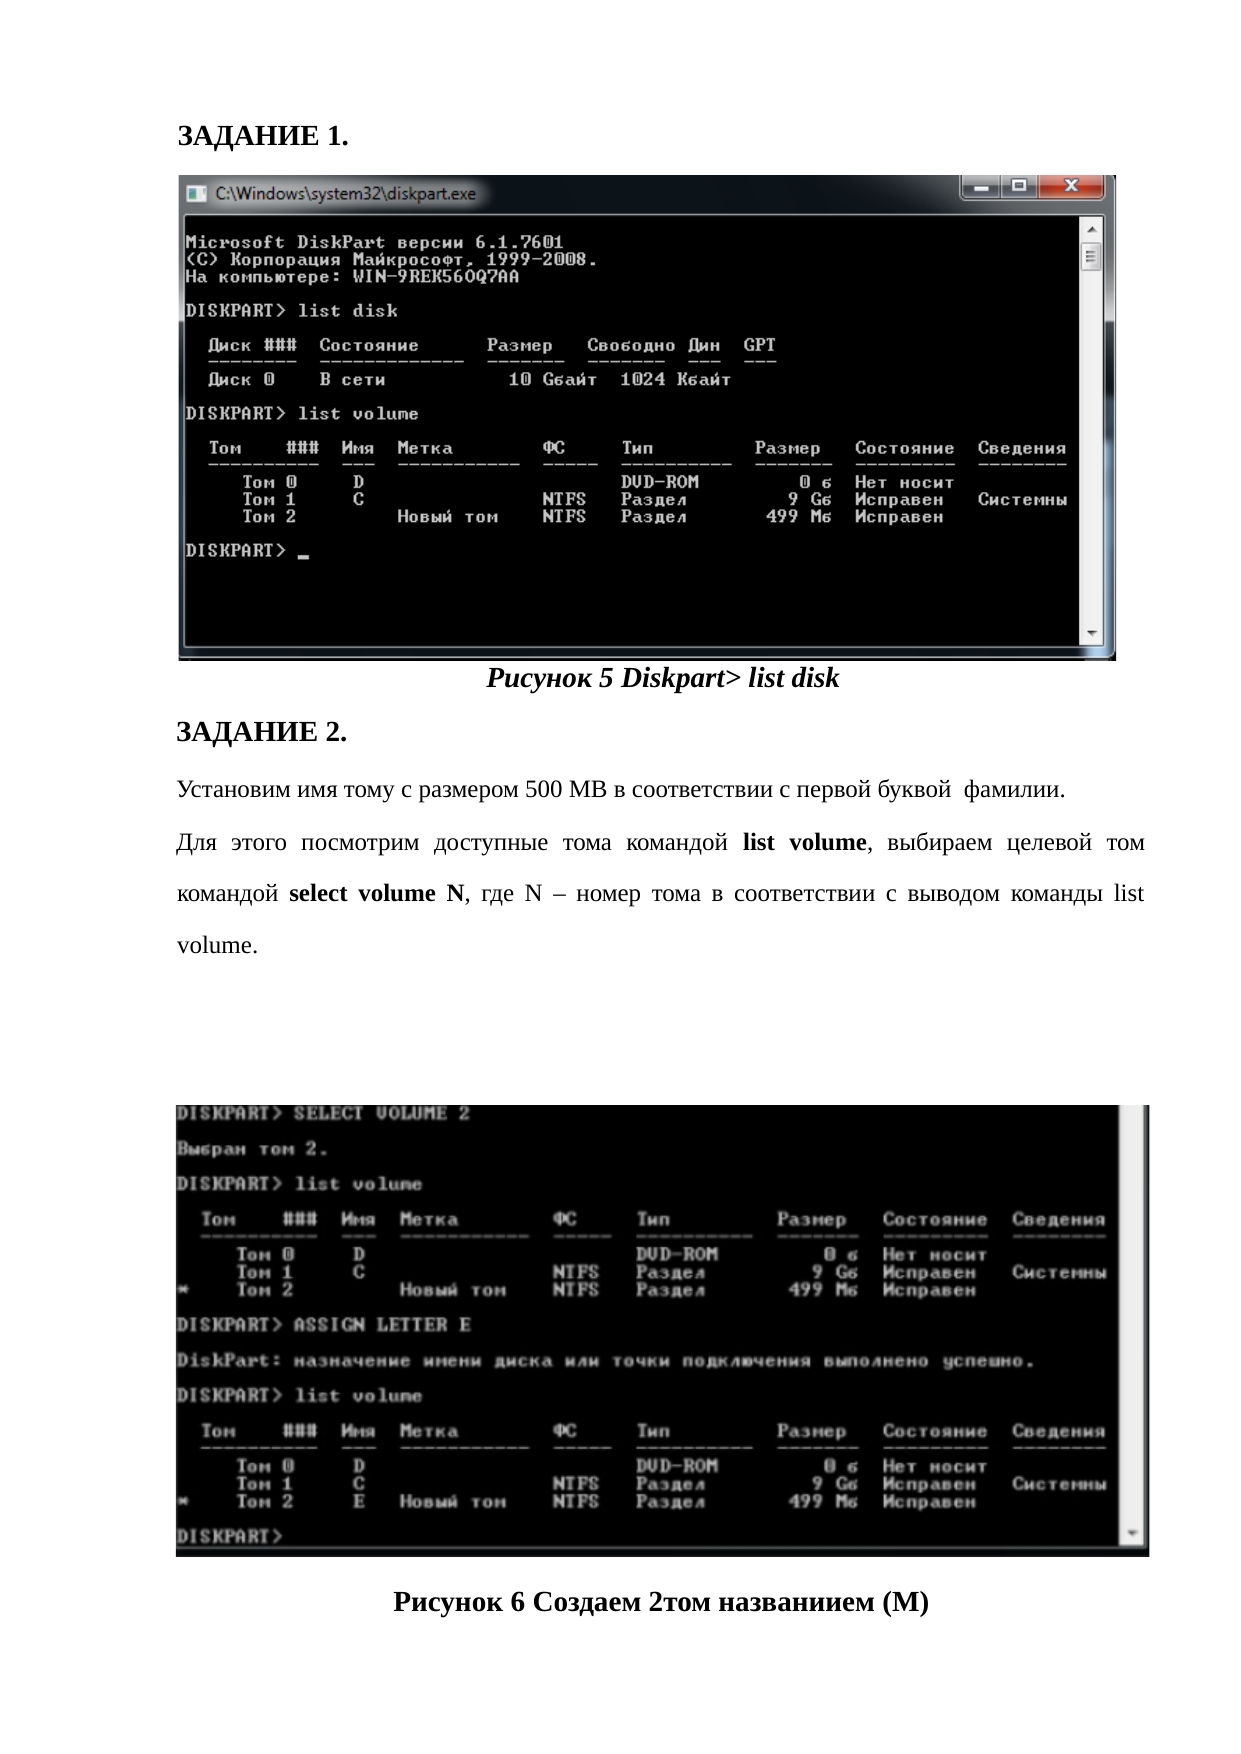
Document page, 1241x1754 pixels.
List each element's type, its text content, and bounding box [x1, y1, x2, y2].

text Установим имя тому с размером 500 MB в соответствии с первой буквой фамилии. [176, 774, 1145, 803]
text ЗАДАНИЕ 1. [177, 118, 1152, 152]
text Для этого посмотрим доступные тома командой list volume, выбираем целевой том командой select volume N, где N – номер тома в соответствии с выводом команды list volume. [176, 827, 1145, 959]
text Рисунок 5 Diskpart> list disk [177, 152, 1152, 694]
text ЗАДАНИЕ 2. [176, 714, 1152, 748]
text Рисунок 6 Coздаем 2том названиием (М) [176, 1557, 1145, 1618]
